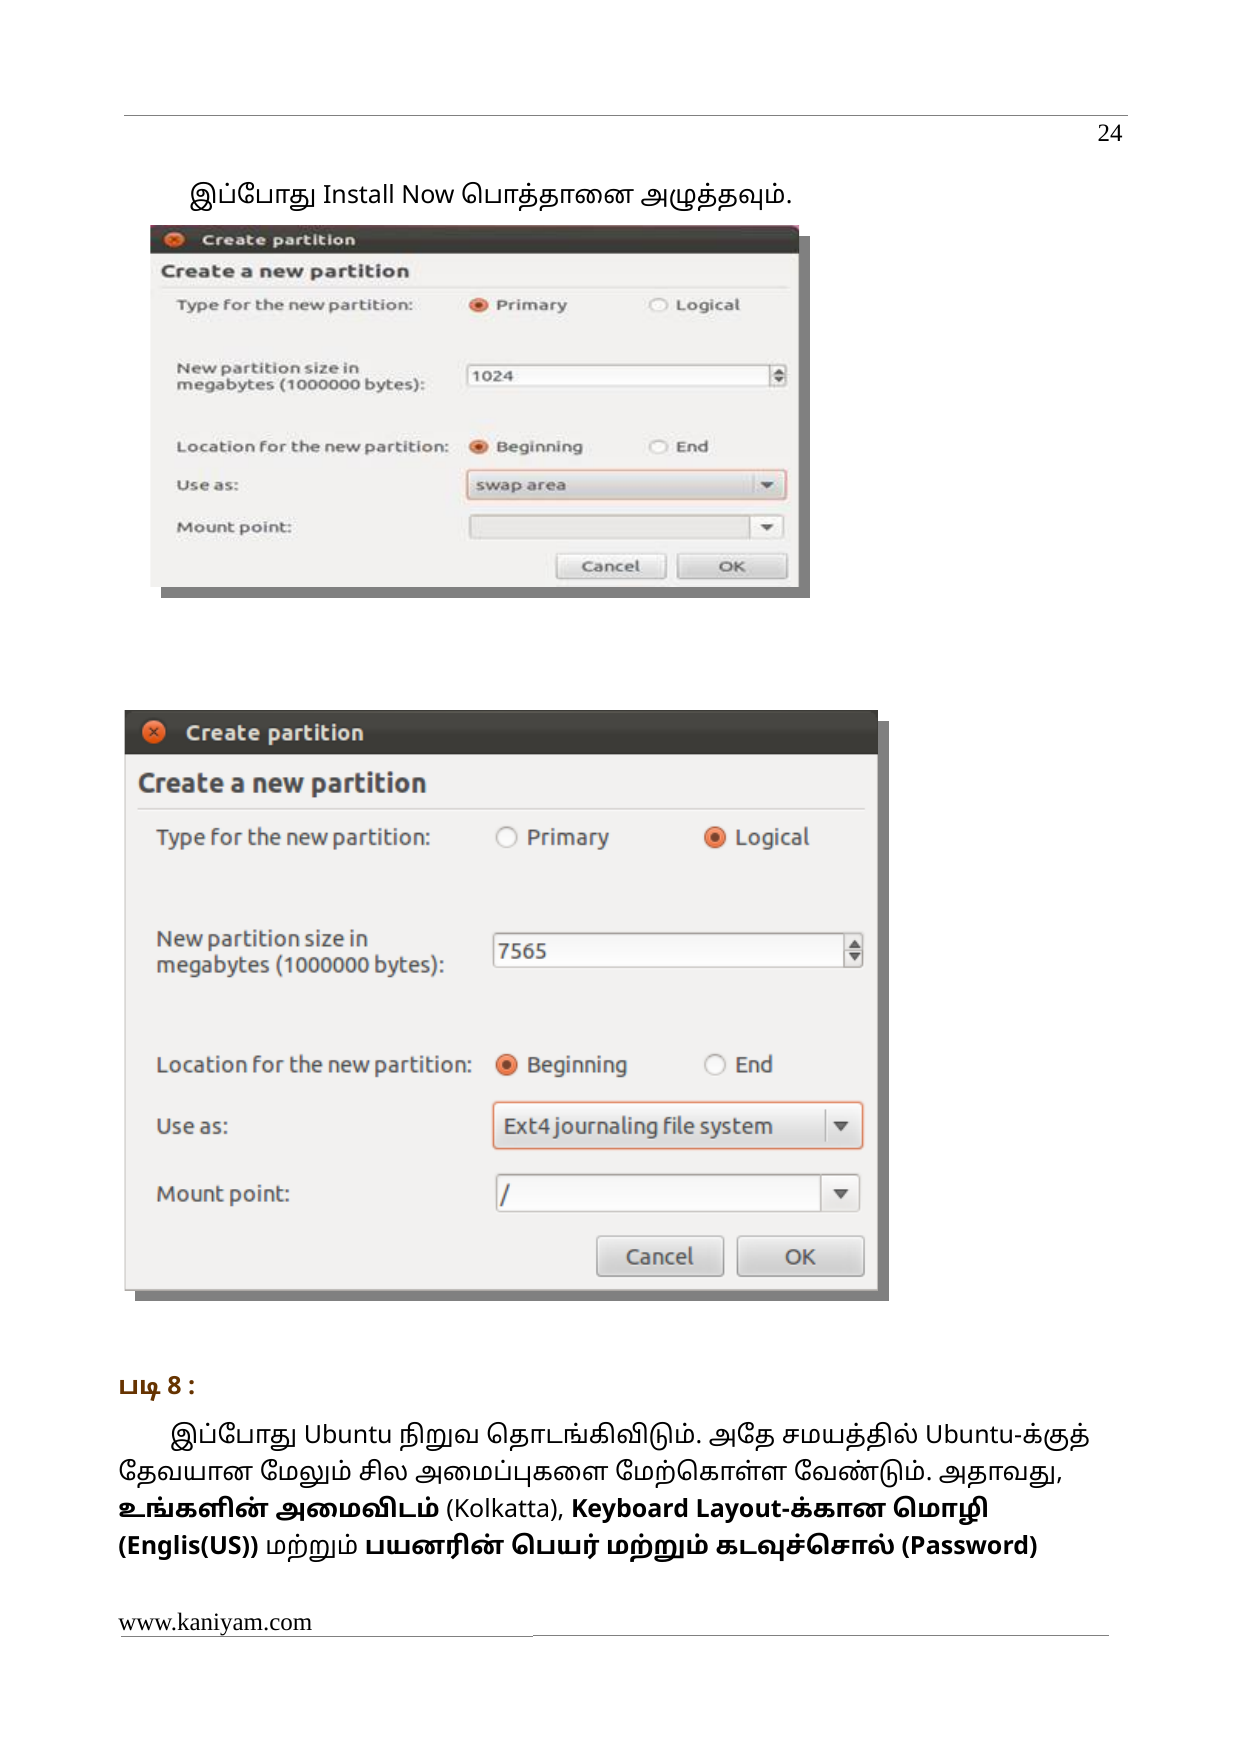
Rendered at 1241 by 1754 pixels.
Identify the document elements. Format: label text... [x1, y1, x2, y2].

picture [150, 225, 800, 587]
text இப்போது Ubuntu நிறுவ தொடங்கிவிடும். அதே சமயத்தில் Ubuntu-க்குத் தேவயான மேலும் சில அமைப்புகளை மேற்கொள்ள வேண்டும். அதாவது, உங்களின் அமைவிடம் (Kolkatta), Keyboard Layout-க்கான மொழி (Englis(US)) மற்றும் பயனரின் பெயர் மற்றும் கடவுச்சொல் (Password) [118, 1417, 1122, 1565]
picture [124, 710, 878, 1291]
text படி 8 : [118, 1368, 1122, 1404]
text இப்போது Install Now பொத்தானை அழுத்தவும். [118, 176, 1122, 213]
